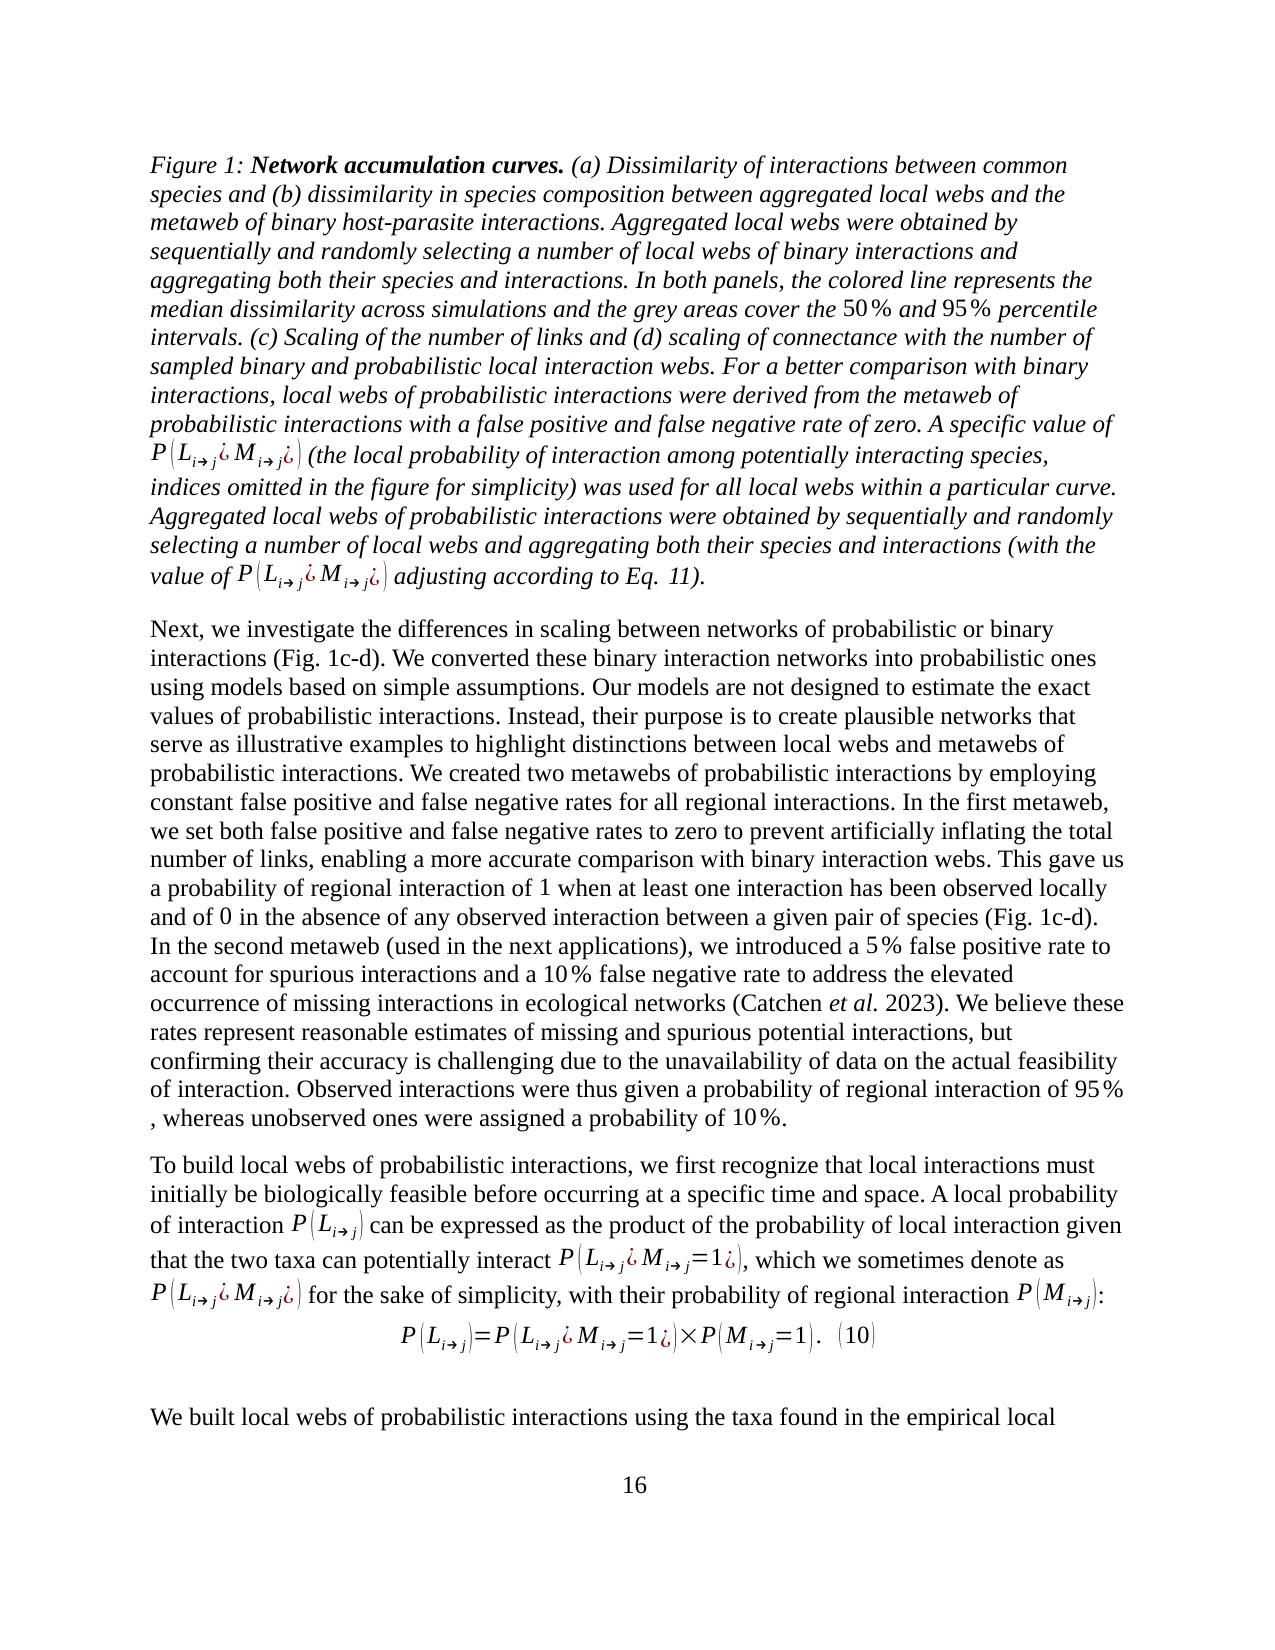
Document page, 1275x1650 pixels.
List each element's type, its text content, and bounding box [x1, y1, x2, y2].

text Figure 1: Network accumulation curves. (a) Dissimilarity of interactions between common species and (b) dissimilarity in species composition between aggregated local webs and the metaweb of binary host-parasite interactions. Aggregated local webs were obtained by sequentially and randomly selecting a number of local webs of binary interactions and aggregating both their species and interactions. In both panels, the colored line represents the median dissimilarity across simulations and the grey areas cover the and percentile intervals. (c) Scaling of the number of links and (d) scaling of connectance with the number of sampled binary and probabilistic local interaction webs. For a better comparison with binary interactions, local webs of probabilistic interactions were derived from the metaweb of probabilistic interactions with a false positive and false negative rate of zero. A specific value of (the local probability of interaction among potentially interacting species, indices omitted in the figure for simplicity) was used for all local webs within a particular curve. Aggregated local webs of probabilistic interactions were obtained by sequentially and randomly selecting a number of local webs and aggregating both their species and interactions (with the value of adjusting according to Eq. 11). [150, 150, 1125, 593]
text To build local webs of probabilistic interactions, we first recognize that local interactions must initially be biologically feasible before occurring at a specific time and space. A local probability of interaction can be expressed as the product of the probability of local interaction given that the two taxa can potentially interact , which we sometimes denote as for the sake of simplicity, with their probability of regional interaction : [150, 1150, 1125, 1312]
text We built local webs of probabilistic interactions using the taxa found in the empirical local networks and attributing pairwise interaction probabilities based on the metawebs of probabilistic interactions and a constant value of across interactions. Low values of indicate that feasible interactions rarely occur locally, intermediate values around suggest considerable spatiotemporal variability, while high values indicate that regional interactions are nearly always realized locally. Following Eq. 10, the local probability of interaction between a given pair of taxa consistently remained equal to or below their probability of regional interaction. [150, 1402, 1125, 1431]
text Next, we investigate the differences in scaling between networks of probabilistic or binary interactions (Fig. 1c-d). We converted these binary interaction networks into probabilistic ones using models based on simple assumptions. Our models are not designed to estimate the exact values of probabilistic interactions. Instead, their purpose is to create plausible networks that serve as illustrative examples to highlight distinctions between local webs and metawebs of probabilistic interactions. We created two metawebs of probabilistic interactions by employing constant false positive and false negative rates for all regional interactions. In the first metaweb, we set both false positive and false negative rates to zero to prevent artificially inflating the total number of links, enabling a more accurate comparison with binary interaction webs. This gave us a probability of regional interaction of when at least one interaction has been observed locally and of in the absence of any observed interaction between a given pair of species (Fig. 1c-d). In the second metaweb (used in the next applications), we introduced a false positive rate to account for spurious interactions and a false negative rate to address the elevated occurrence of missing interactions in ecological networks (Catchen et al. 2023). We believe these rates represent reasonable estimates of missing and spurious potential interactions, but confirming their accuracy is challenging due to the unavailability of data on the actual feasibility of interaction. Observed interactions were thus given a probability of regional interaction of , whereas unobserved ones were assigned a probability of . [150, 614, 1125, 1132]
